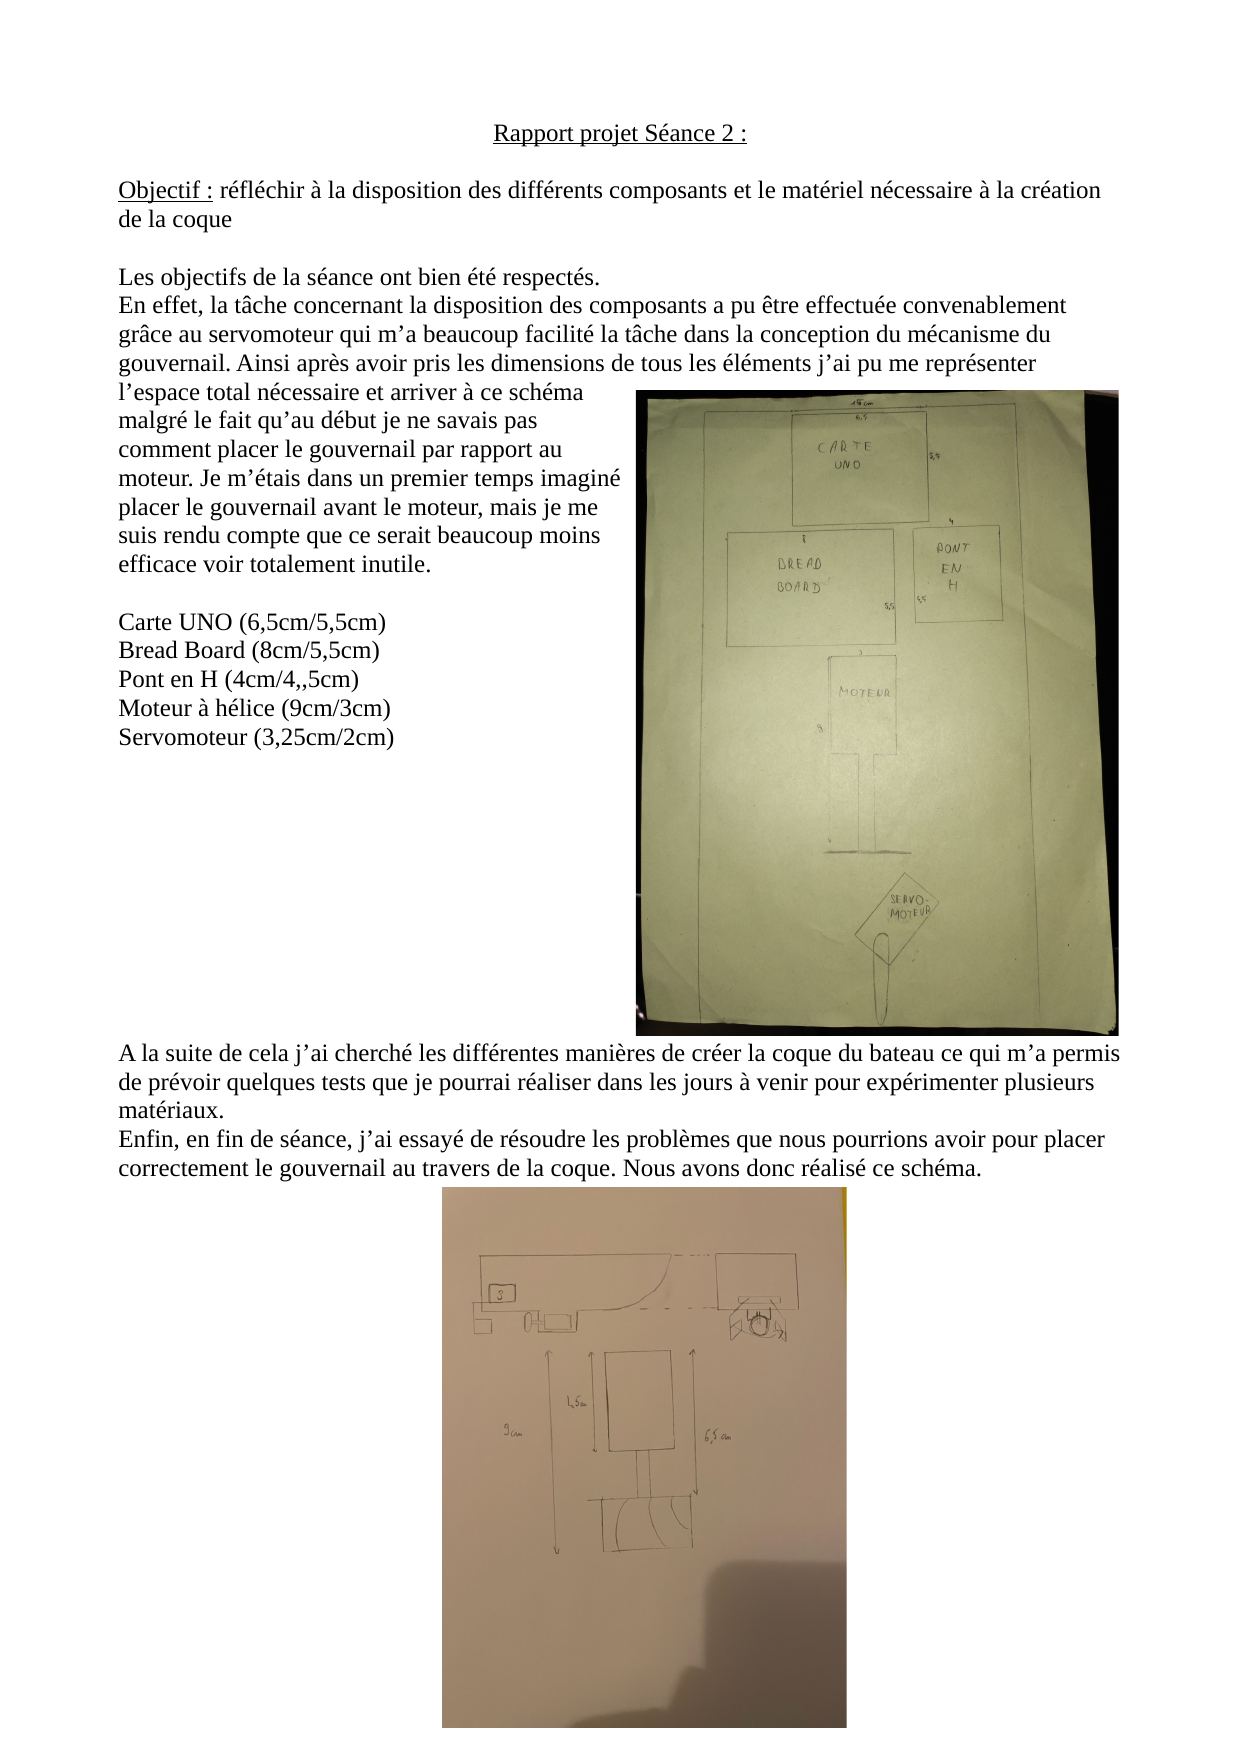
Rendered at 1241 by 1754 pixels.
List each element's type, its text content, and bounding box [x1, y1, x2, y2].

text Bread Board (8cm/5,5cm) [118, 636, 635, 664]
picture [635, 390, 1119, 1036]
text Objectif : réfléchir à la disposition des différents composants et le matériel nécessaire à la création de la coque [118, 176, 1122, 233]
text A la suite de cela j’ai cherché les différentes manières de créer la coque du bateau ce qui m’a permis de prévoir quelques tests que je pourrai réaliser dans les jours à venir pour expérimenter plusieurs matériaux. [118, 1038, 1122, 1124]
text Enfin, en fin de séance, j’ai essayé de résoudre les problèmes que nous pourrions avoir pour placer correctement le gouvernail au travers de la coque. Nous avons donc réalisé ce schéma. [118, 1124, 1122, 1182]
text Carte UNO (6,5cm/5,5cm) [118, 607, 635, 636]
text Pont en H (4cm/4,,5cm) [118, 664, 635, 693]
text Servomoteur (3,25cm/2cm) [118, 722, 635, 751]
text Les objectifs de la séance ont bien été respectés. [118, 262, 1122, 291]
text En effet, la tâche concernant la disposition des composants a pu être effectuée convenablement grâce au servomoteur qui m’a beaucoup facilité la tâche dans la conception du mécanisme du gouvernail. Ainsi après avoir pris les dimensions de tous les éléments j’ai pu me représenter l’espace total nécessaire et arriver à ce schéma malgré le fait qu’au début je ne savais pas comment placer le gouvernail par rapport au moteur. Je m’étais dans un premier temps imaginé placer le gouvernail avant le moteur, mais je me suis rendu compte que ce serait beaucoup moins efficace voir totalement inutile. [118, 291, 1122, 578]
text Moteur à hélice (9cm/3cm) [118, 693, 635, 722]
picture [442, 1187, 847, 1728]
text Rapport projet Séance 2 : [118, 118, 1122, 147]
